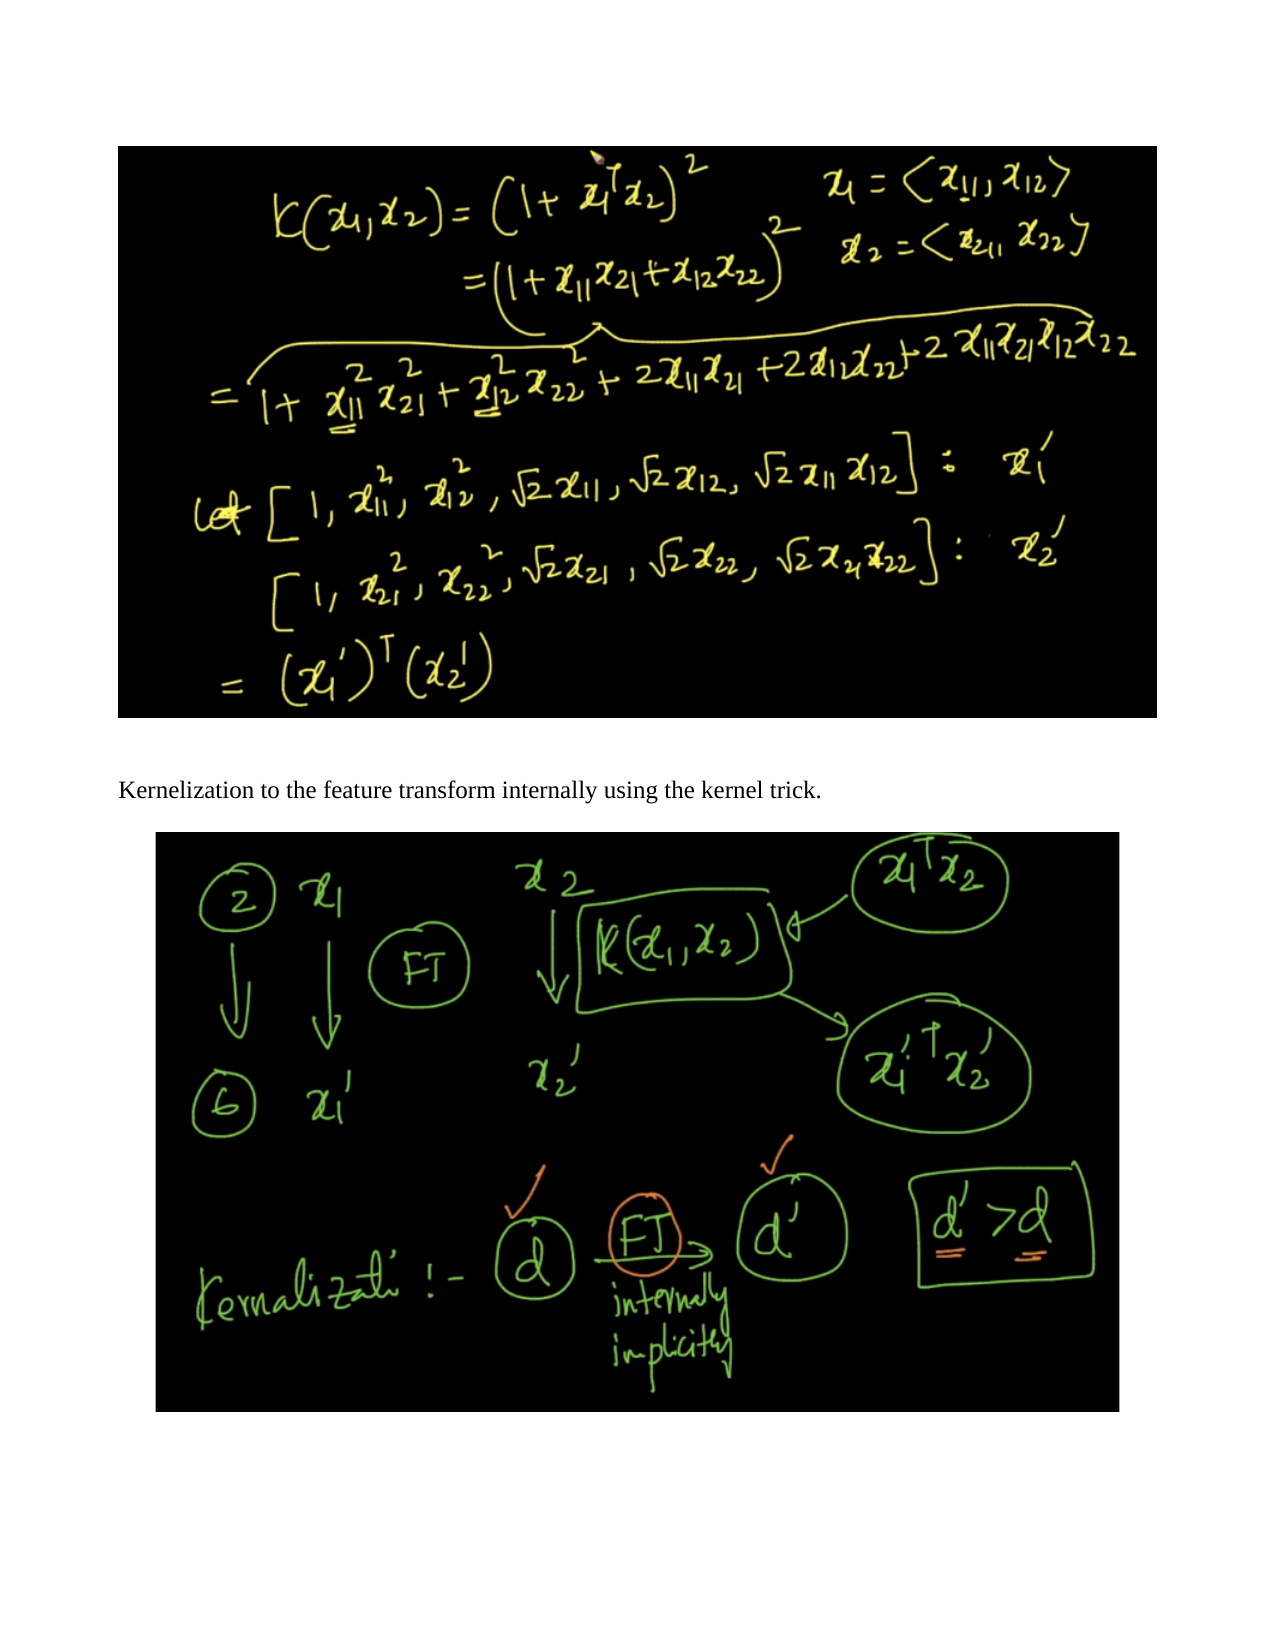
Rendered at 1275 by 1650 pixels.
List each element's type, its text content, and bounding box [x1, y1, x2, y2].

text Kernelization to the feature transform internally using the kernel trick. [118, 775, 1157, 804]
picture [118, 146, 1157, 718]
picture [155, 832, 1120, 1412]
